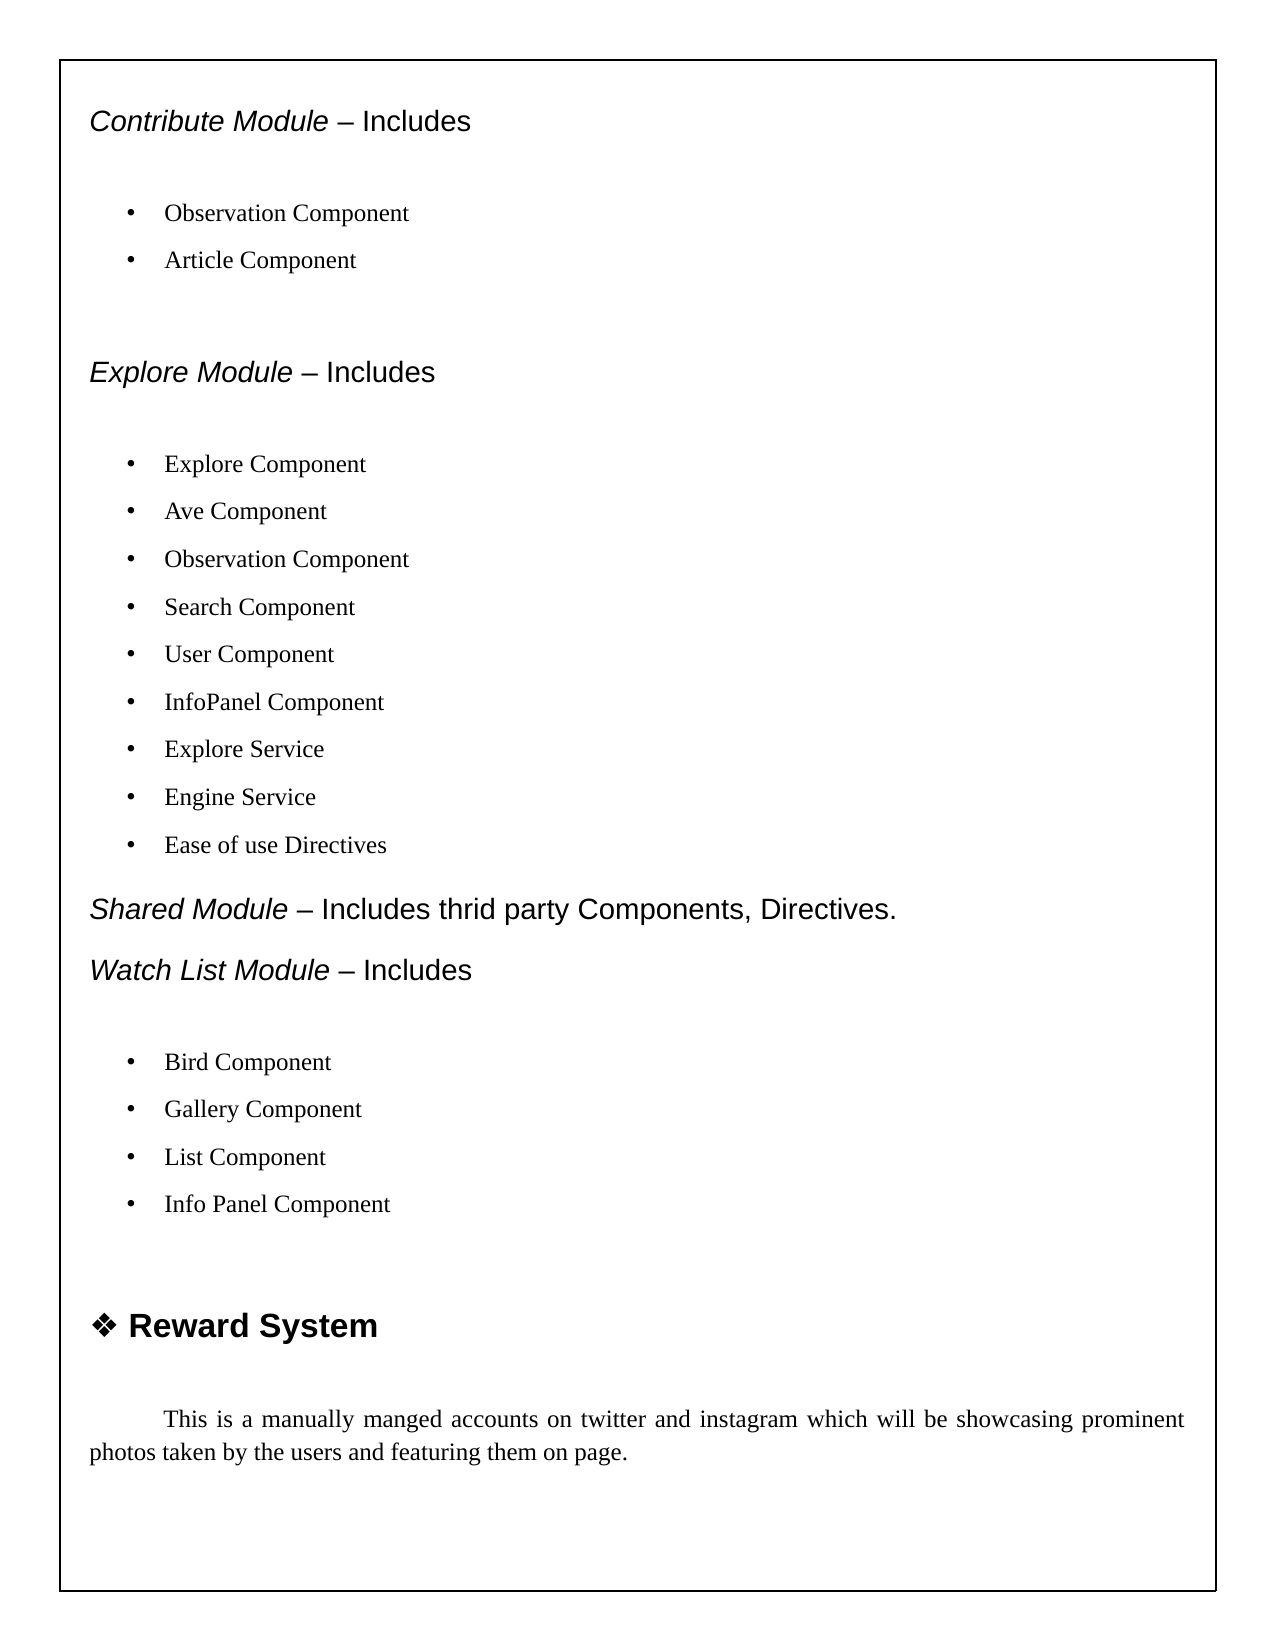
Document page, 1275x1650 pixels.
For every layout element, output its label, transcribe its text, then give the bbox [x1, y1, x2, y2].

list Bird Component [127, 1047, 1186, 1075]
list Ave Component [127, 496, 1186, 525]
subtitle Explore Module – Includes [89, 355, 1186, 389]
list Ease of use Directives [127, 830, 1186, 858]
text This is a manually manged accounts on twitter and instagram which will be showcasing prominent photos taken by the users and featuring them on page. [89, 1404, 1186, 1466]
list Observation Component [127, 198, 1186, 226]
subtitle ❖ Reward System [89, 1305, 1186, 1344]
subtitle Contribute Module – Includes [89, 104, 1186, 137]
list Article Component [127, 245, 1186, 274]
list Explore Service [127, 734, 1186, 763]
list Info Panel Component [127, 1189, 1186, 1218]
list List Component [127, 1142, 1186, 1171]
list InfoPanel Component [127, 687, 1186, 716]
list Observation Component [127, 544, 1186, 573]
list Gallery Component [127, 1094, 1186, 1123]
list Explore Component [127, 449, 1186, 478]
subtitle Shared Module – Includes thrid party Components, Directives. [89, 892, 1186, 926]
subtitle Watch List Module – Includes [89, 953, 1186, 986]
list User Component [127, 639, 1186, 668]
list Search Component [127, 592, 1186, 620]
list Engine Service [127, 782, 1186, 811]
